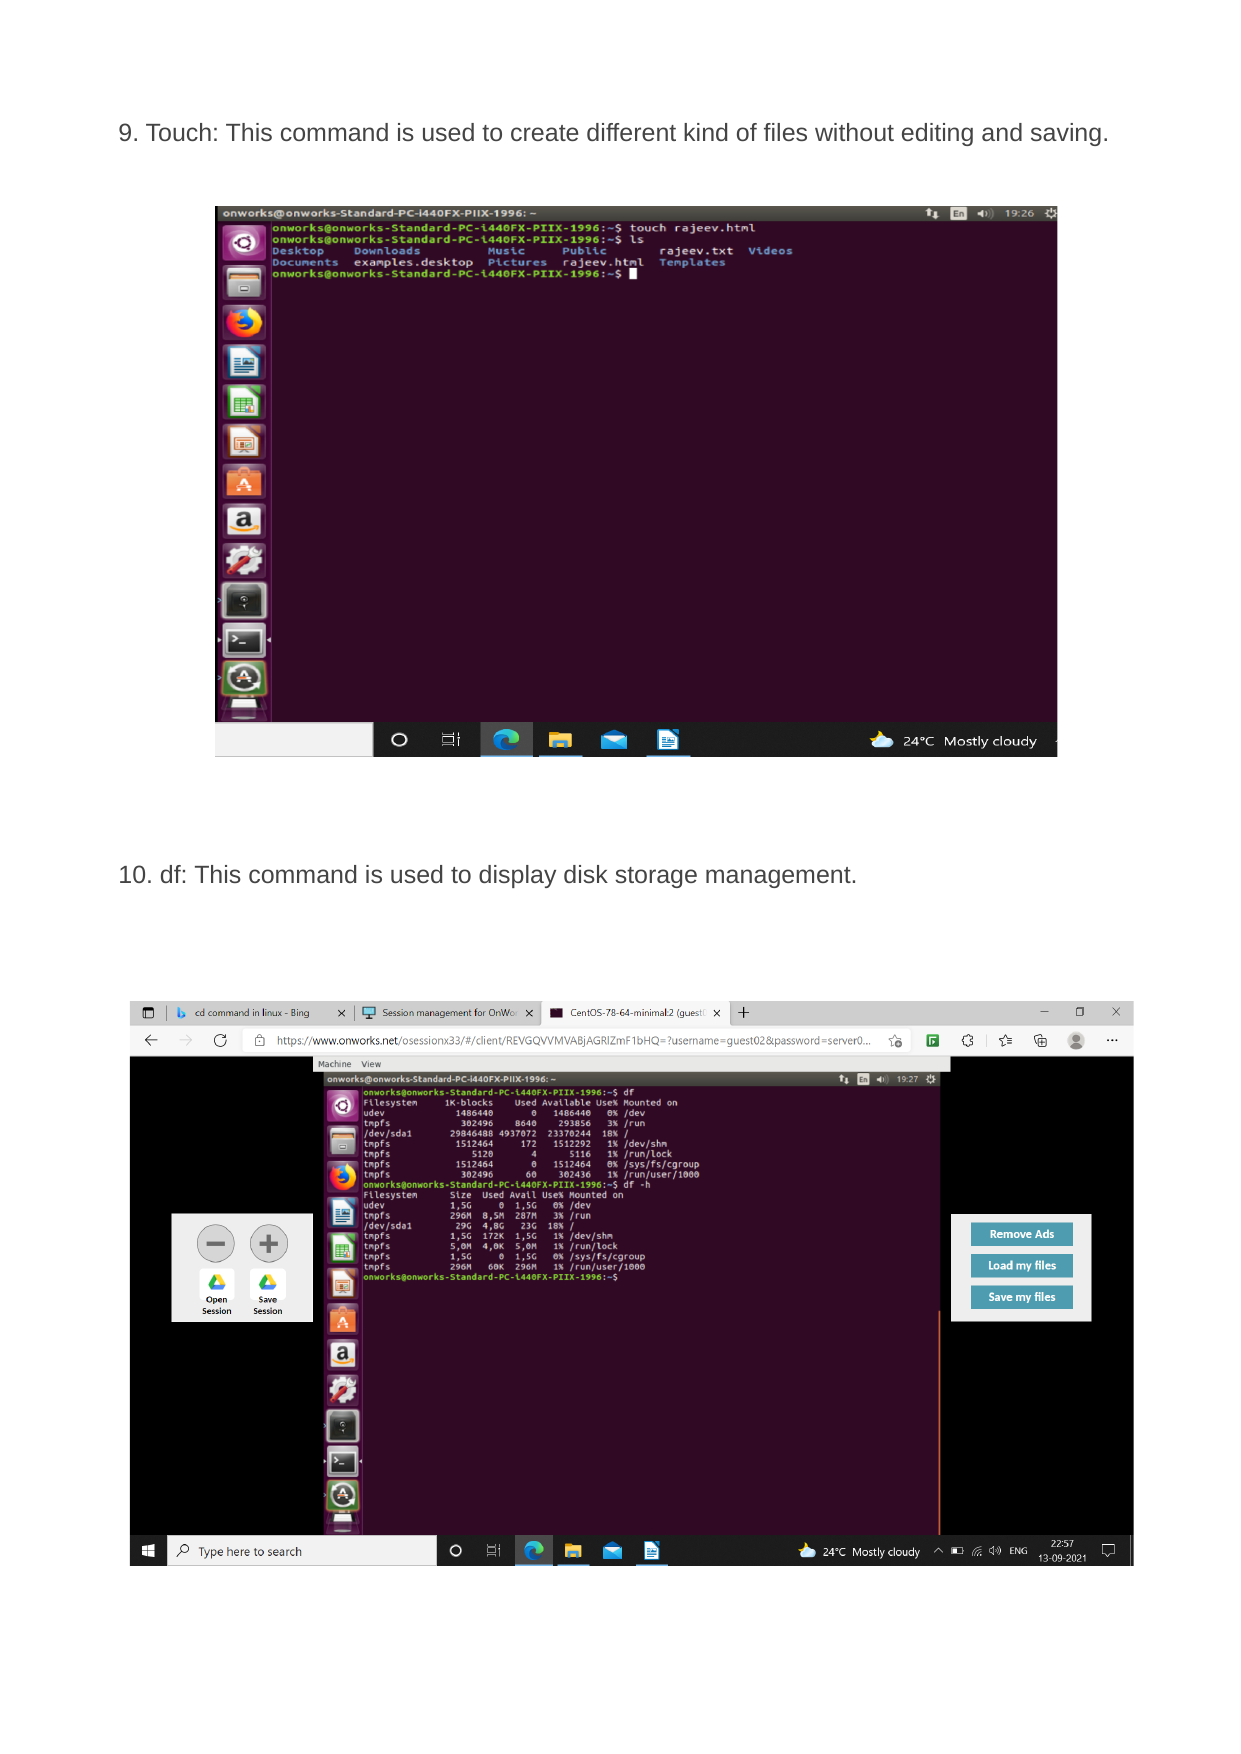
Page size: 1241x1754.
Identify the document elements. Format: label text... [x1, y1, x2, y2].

picture [129, 1001, 1134, 1566]
picture [215, 206, 1058, 757]
text 9. Touch: This command is used to create different kind of files without editing and saving. [118, 118, 1122, 147]
text 10. df: This command is used to display disk storage management. [118, 860, 1122, 888]
